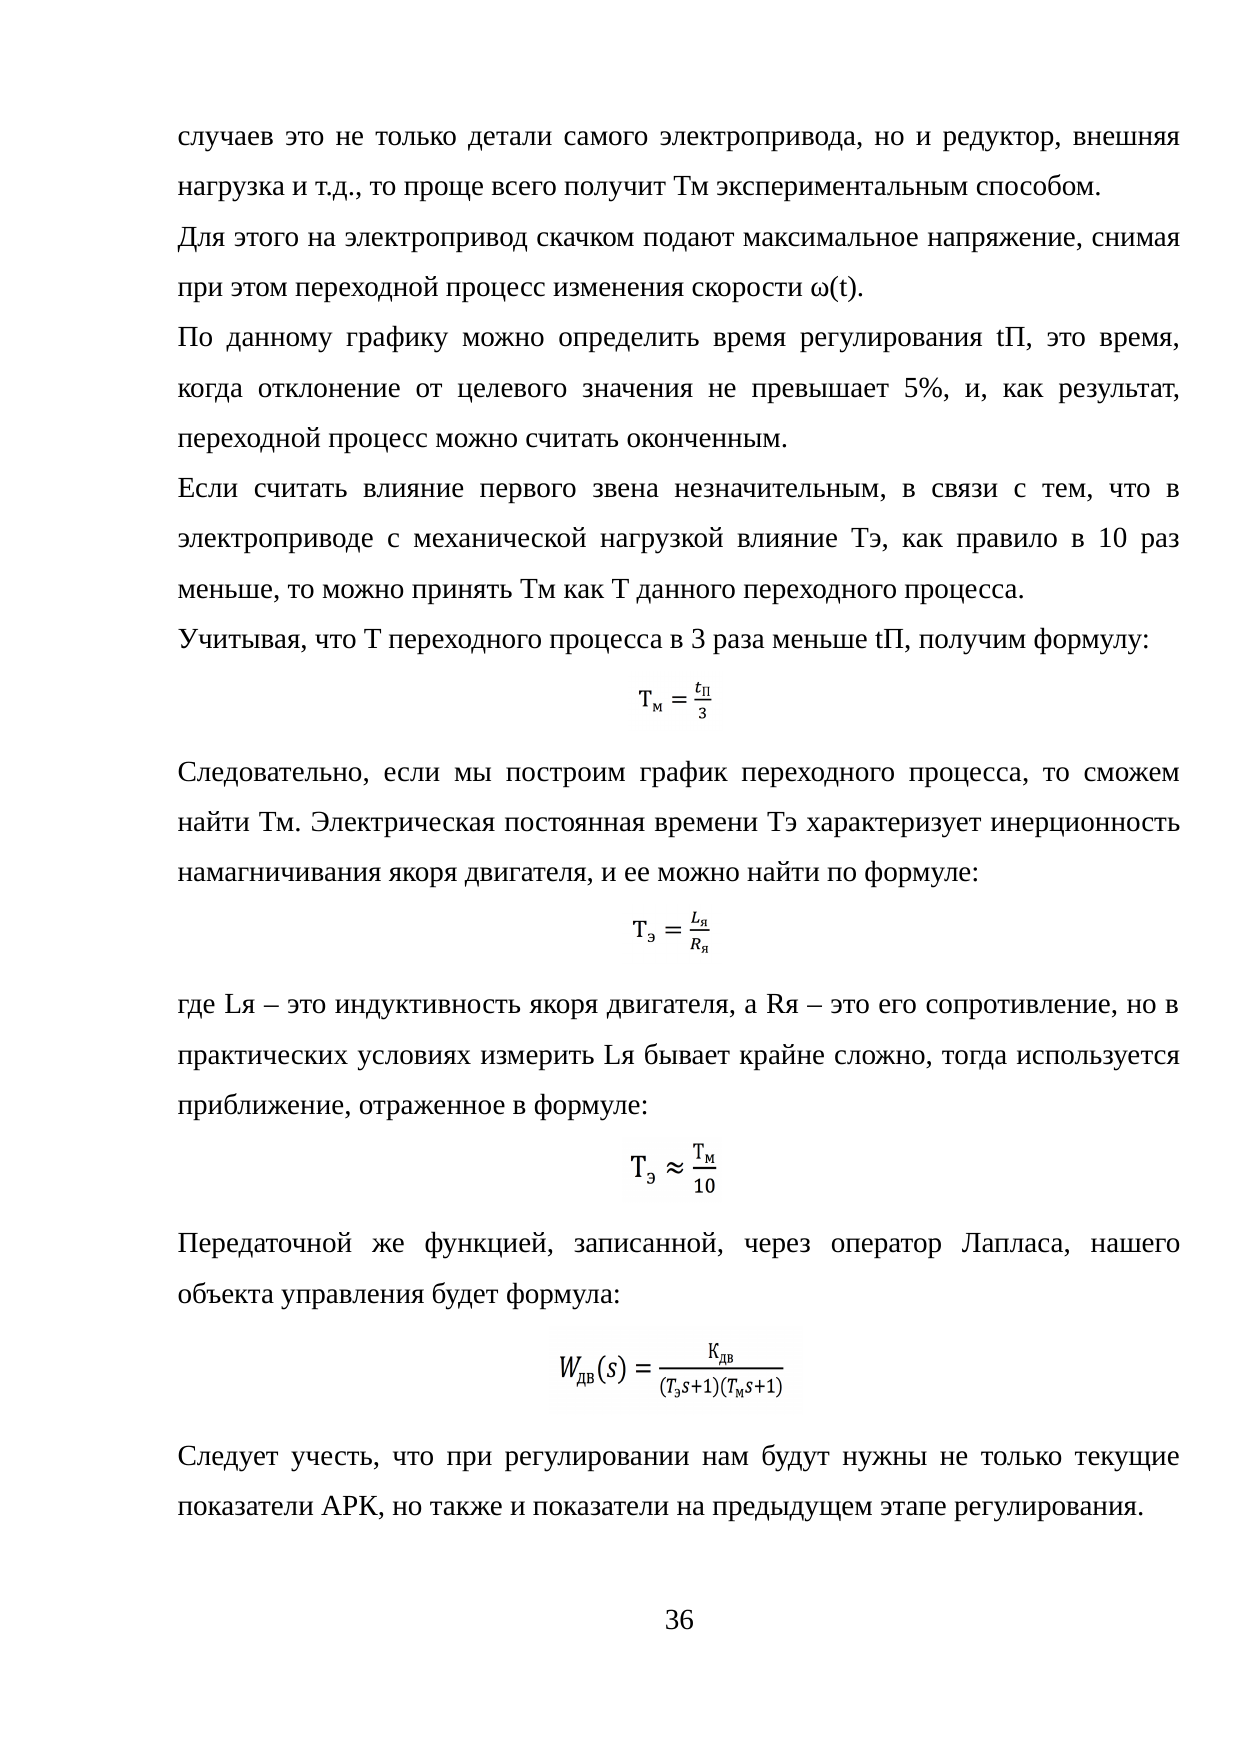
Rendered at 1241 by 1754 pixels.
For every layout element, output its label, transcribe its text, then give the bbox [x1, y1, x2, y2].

text Если считать влияние первого звена незначительным, в связи с тем, что в электроприводе с механической нагрузкой влияние Тэ, как правило в 10 раз меньше, то можно принять Tм как Т данного переходного процесса. [177, 470, 1181, 604]
picture [548, 1326, 803, 1415]
text Следовательно, если мы построим график переходного процесса, то сможем найти Тм. Электрическая постоянная времени Тэ характеризует инерционность намагничивания якоря двигателя, и ее можно найти по формуле: [177, 754, 1181, 888]
text Передаточной же функцией, записанной, через оператор Лапласа, нашего объекта управления будет формула: [177, 1226, 1181, 1309]
text случаев это не только детали самого электропривода, но и редуктор, внешняя нагрузка и т.д., то проще всего получит Тм экспериментальным способом. [177, 118, 1181, 202]
picture [628, 671, 723, 731]
picture [621, 904, 723, 964]
picture [621, 1137, 723, 1203]
text где Lя – это индуктивность якоря двигателя, а Rя – это его сопротивление, но в практических условиях измерить Lя бывает крайне сложно, тогда используется приближение, отраженное в формуле: [177, 987, 1181, 1121]
text По данному графику можно определить время регулирования tП, это время, когда отклонение от целевого значения не превышает 5%, и, как результат, переходной процесс можно считать оконченным. [177, 319, 1181, 453]
text Следует учесть, что при регулировании нам будут нужны не только текущие показатели АРК, но также и показатели на предыдущем этапе регулирования. [177, 1438, 1181, 1522]
text Учитывая, что T переходного процесса в 3 раза меньше tП, получим формулу: [177, 621, 1181, 655]
text Для этого на электропривод скачком подают максимальное напряжение, снимая при этом переходной процесс изменения скорости ω(t). [177, 219, 1181, 303]
